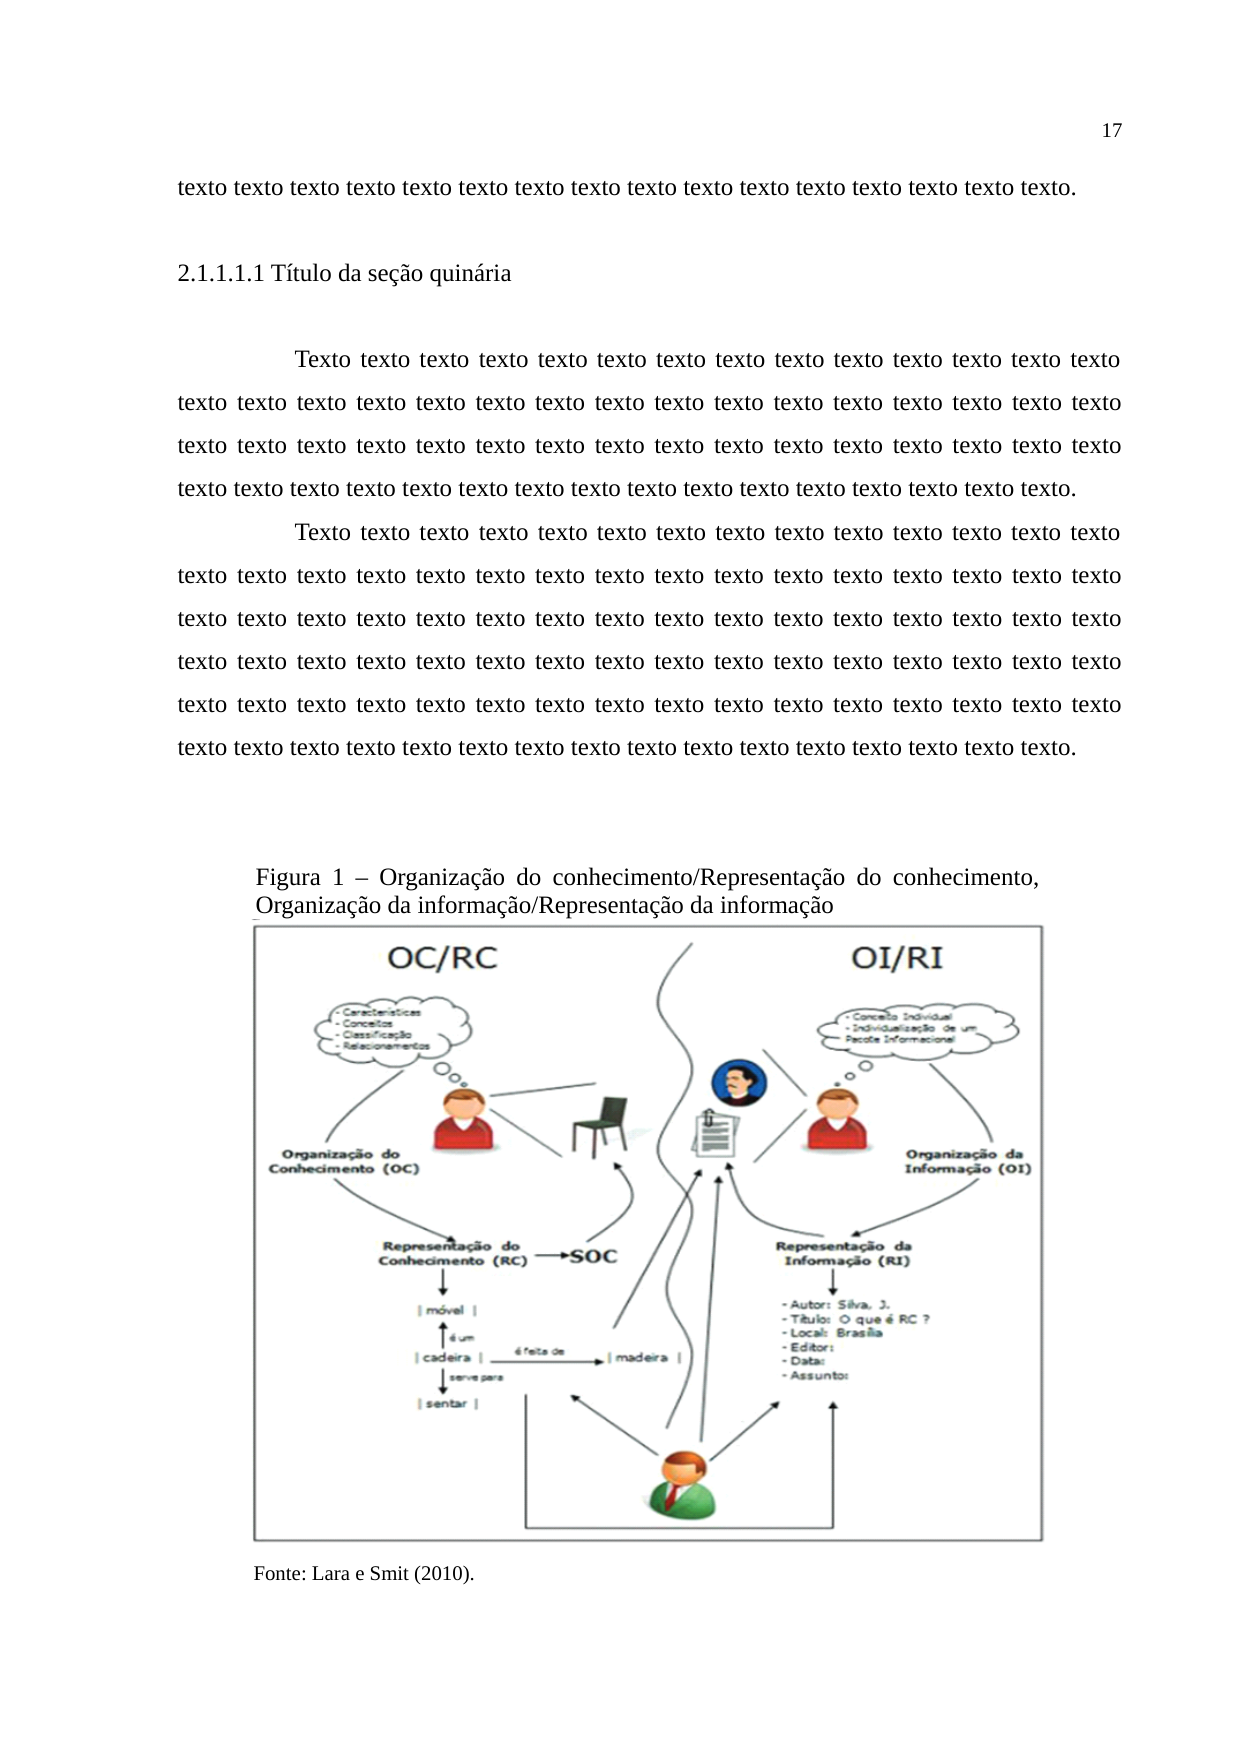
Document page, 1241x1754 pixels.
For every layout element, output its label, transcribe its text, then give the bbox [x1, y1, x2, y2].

text Fonte: Lara e Smit (2010). [253, 919, 1122, 1585]
text 2.1.1.1.1 Título da seção quinária [177, 258, 1122, 287]
text Figura 1 – Organização do conhecimento/Representação do conhecimento, Organização da informação/Representação da informação [255, 862, 1040, 919]
text Texto texto texto texto texto texto texto texto texto texto texto texto texto texto texto texto texto texto texto texto texto texto texto texto texto texto texto texto texto texto texto texto texto texto texto texto texto texto texto texto texto texto texto texto texto texto texto texto texto texto texto texto texto texto texto texto texto texto texto texto texto texto. [177, 344, 1122, 502]
text texto texto texto texto texto texto texto texto texto texto texto texto texto texto texto texto. [177, 172, 1122, 200]
text Texto texto texto texto texto texto texto texto texto texto texto texto texto texto texto texto texto texto texto texto texto texto texto texto texto texto texto texto texto texto texto texto texto texto texto texto texto texto texto texto texto texto texto texto texto texto texto texto texto texto texto texto texto texto texto texto texto texto texto texto texto texto texto texto texto texto texto texto texto texto texto texto texto texto texto texto texto texto texto texto texto texto texto texto texto texto texto texto texto texto texto texto texto texto. [177, 517, 1122, 761]
